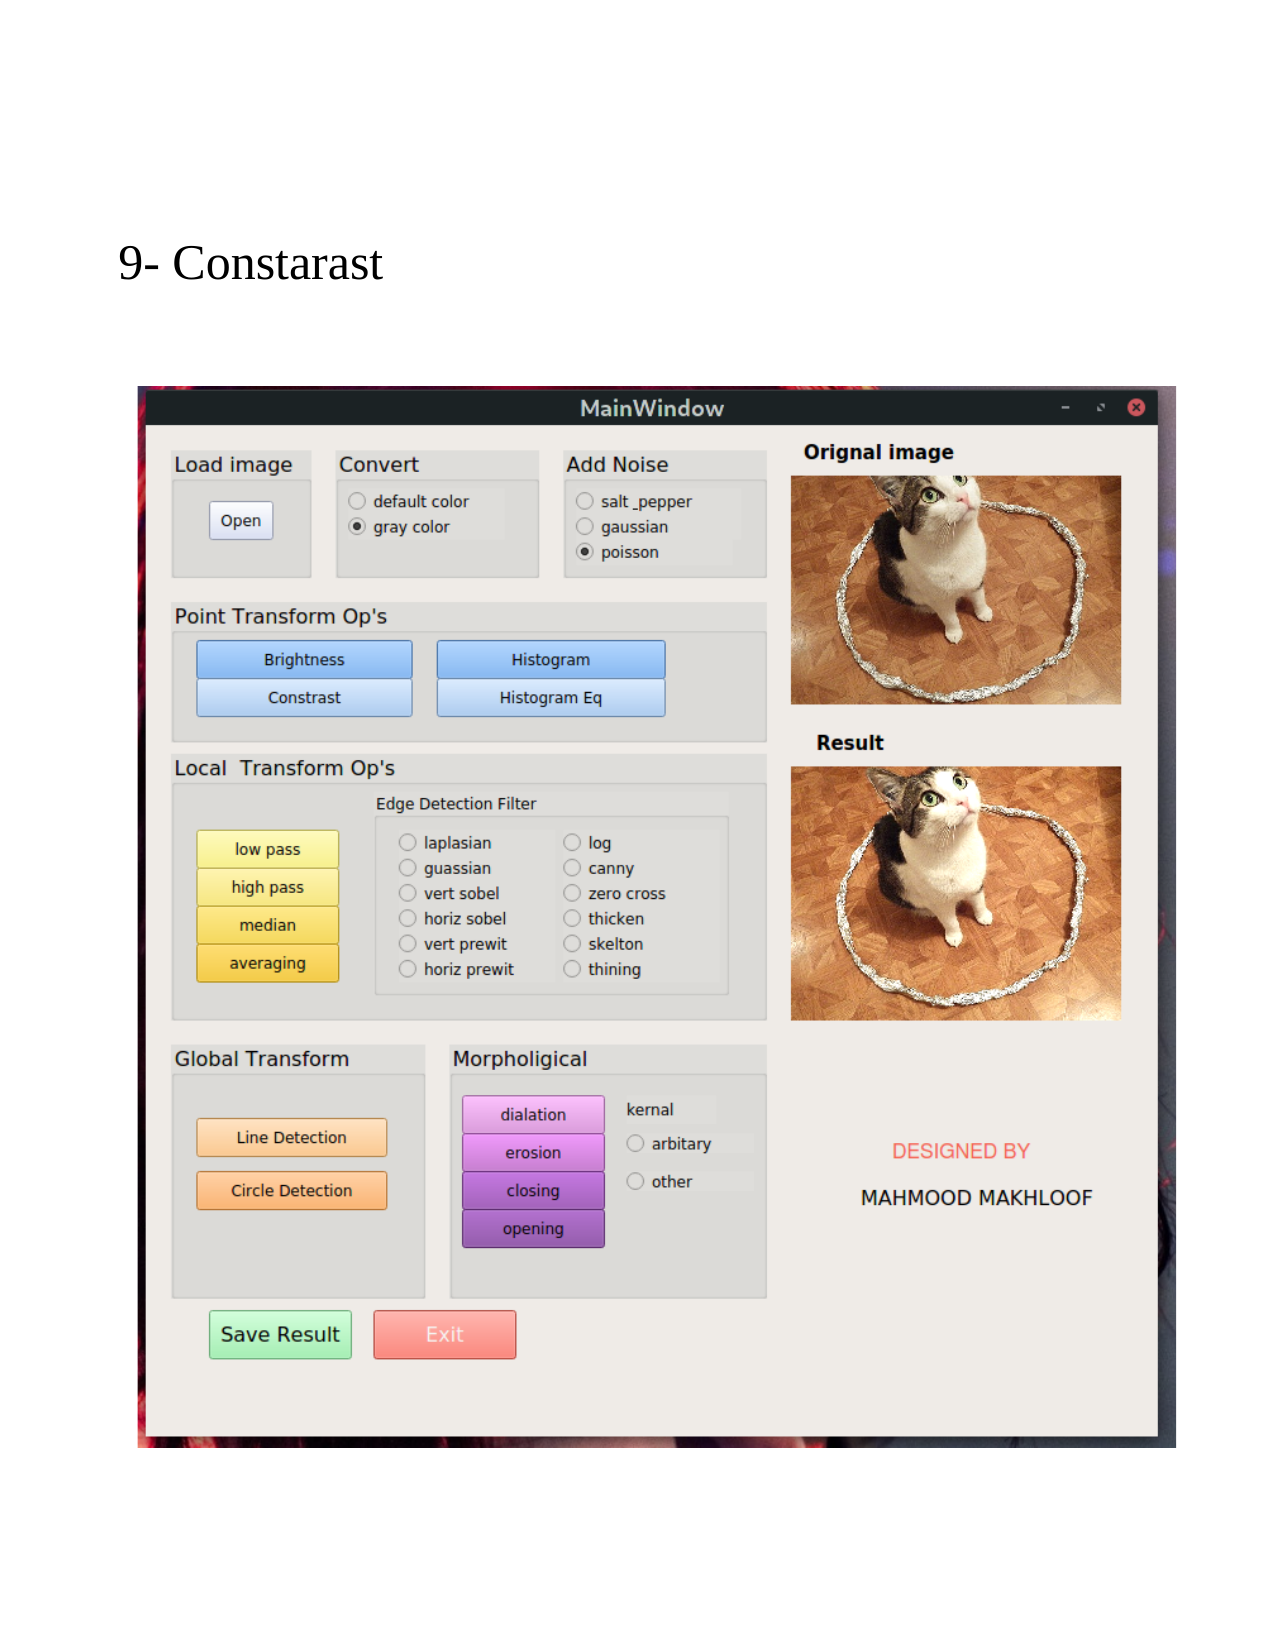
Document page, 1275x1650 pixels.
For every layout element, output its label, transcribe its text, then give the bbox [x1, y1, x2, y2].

text 9- Constarast [118, 233, 1157, 291]
picture [137, 386, 1177, 1448]
